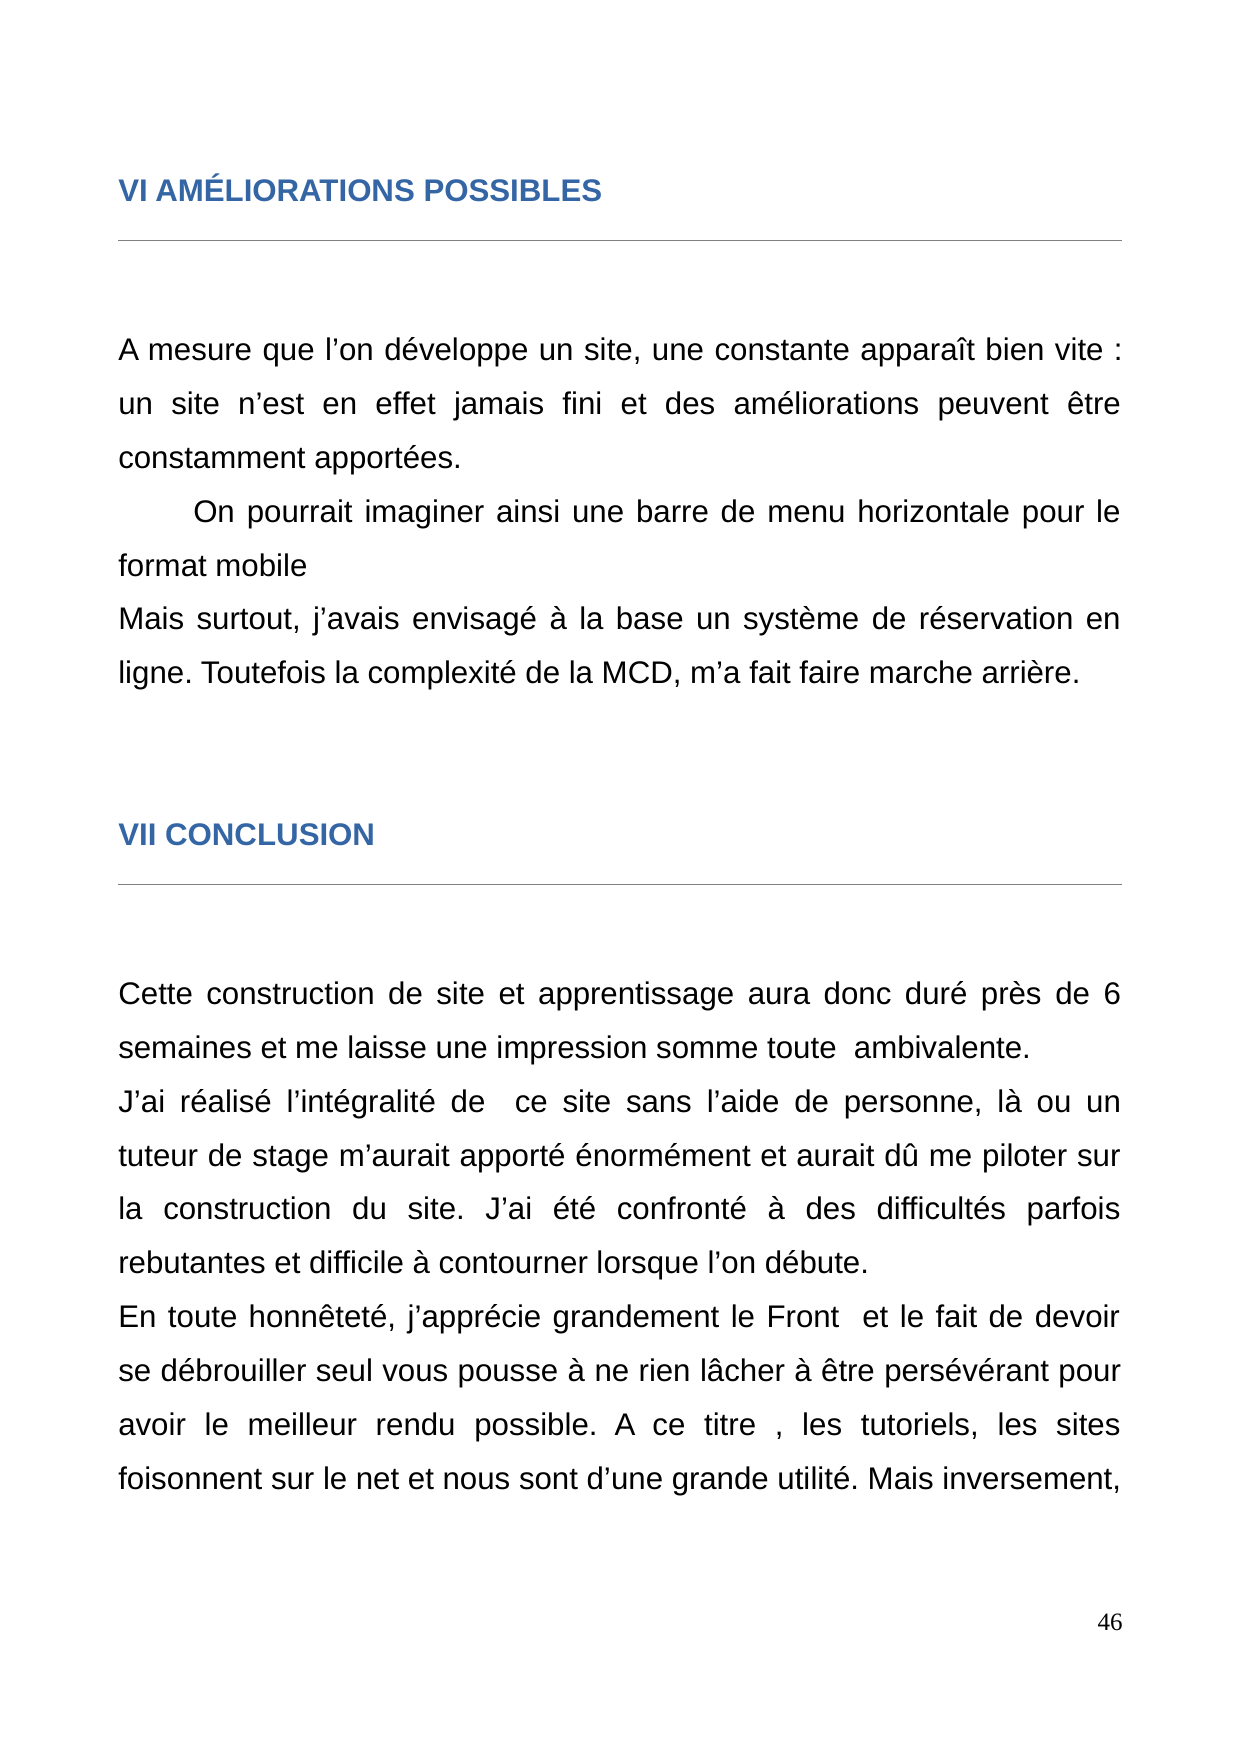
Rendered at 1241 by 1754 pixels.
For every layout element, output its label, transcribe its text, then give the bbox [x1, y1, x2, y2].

text Cette construction de site et apprentissage aura donc duré près de 6 semaines et me laisse une impression somme toute ambivalente. [118, 975, 1122, 1065]
text J’ai réalisé l’intégralité de ce site sans l’aide de personne, là ou un tuteur de stage m’aurait apporté énormément et aurait dû me piloter sur la construction du site. J’ai été confronté à des difficultés parfois rebutantes et difficile à contourner lorsque l’on débute. [118, 1083, 1122, 1280]
text VII CONCLUSION [118, 816, 1122, 852]
text VI AMÉLIORATIONS POSSIBLES [118, 172, 1122, 208]
text En toute honnêteté, j’apprécie grandement le Front et le fait de devoir se débrouiller seul vous pousse à ne rien lâcher à être persévérant pour avoir le meilleur rendu possible. A ce titre , les tutoriels, les sites foisonnent sur le net et nous sont d’une grande utilité. Mais inversement, [118, 1298, 1122, 1496]
text On pourrait imaginer ainsi une barre de menu horizontale pour le format mobile [118, 493, 1122, 582]
text Mais surtout, j’avais envisagé à la base un système de réservation en ligne. Toutefois la complexité de la MCD, m’a fait faire marche arrière. [118, 600, 1122, 690]
text A mesure que l’on développe un site, une constante apparaît bien vite : un site n’est en effet jamais fini et des améliorations peuvent être constamment apportées. [118, 331, 1122, 475]
